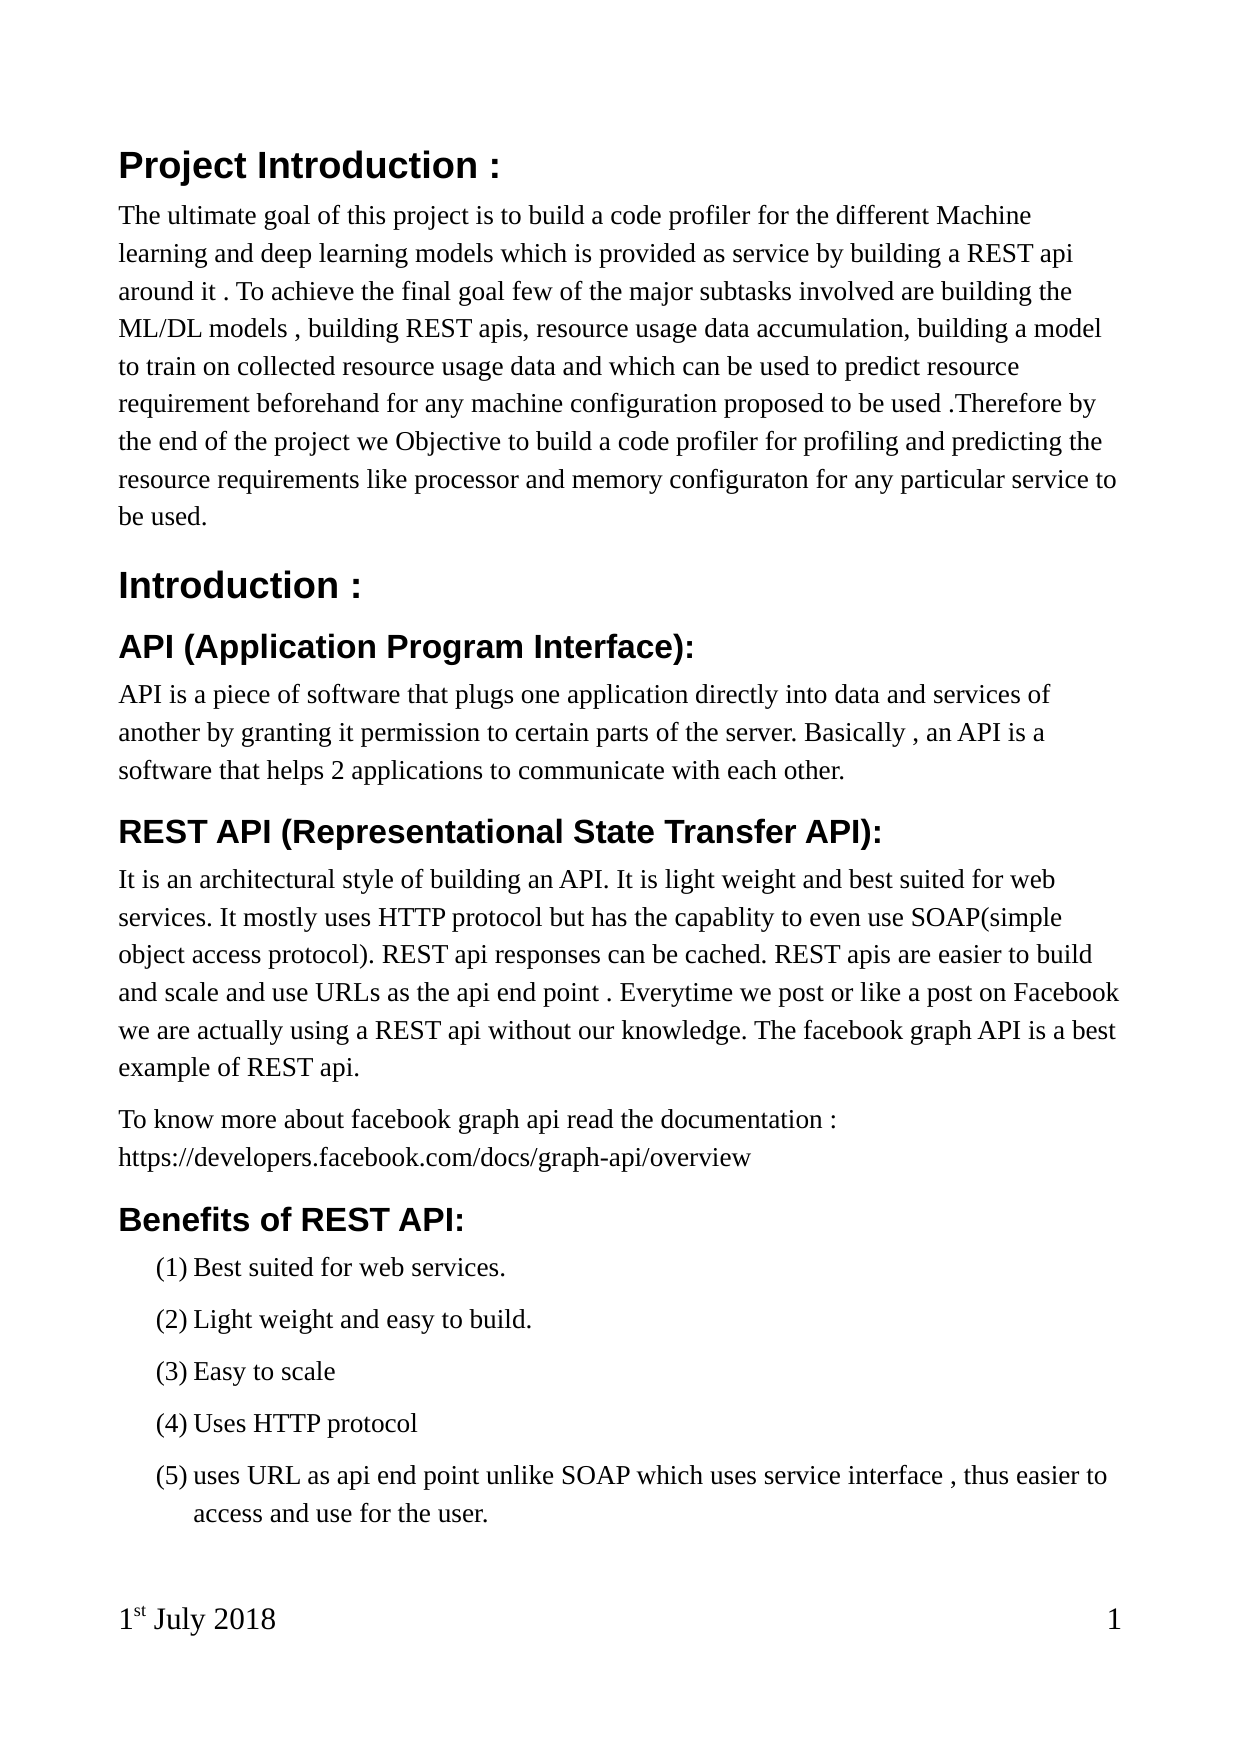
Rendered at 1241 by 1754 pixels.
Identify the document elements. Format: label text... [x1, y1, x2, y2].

text It is an architectural style of building an API. It is light weight and best suited for web services. It mostly uses HTTP protocol but has the capablity to even use SOAP(simple object access protocol). REST api responses can be cached. REST apis are easier to build and scale and use URLs as the api end point . Everytime we post or like a post on Facebook we are actually using a REST api without our knowledge. The facebook graph API is a best example of REST api. [118, 863, 1122, 1082]
subtitle API (Application Program Interface): [118, 627, 1122, 666]
list uses URL as api end point unlike SOAP which uses service interface , thus easier to access and use for the user. [156, 1459, 1122, 1528]
list Light weight and easy to build. [156, 1303, 1122, 1334]
text The ultimate goal of this project is to build a code profiler for the different Machine learning and deep learning models which is provided as service by building a REST api around it . To achieve the final goal few of the major subtasks involved are building the ML/DL models , building REST apis, resource usage data accumulation, building a model to train on collected resource usage data and which can be used to predict resource requirement beforehand for any machine configuration proposed to be used .Therefore by the end of the project we Objective to build a code profiler for profiling and predicting the resource requirements like processor and memory configuraton for any particular service to be used. [118, 199, 1122, 531]
subtitle Introduction : [118, 563, 1122, 606]
subtitle Benefits of REST API: [118, 1199, 1122, 1238]
text API is a piece of software that plugs one application directly into data and services of another by granting it permission to certain parts of the server. Basically , an API is a software that helps 2 applications to communicate with each other. [118, 678, 1122, 785]
subtitle REST API (Representational State Transfer API): [118, 812, 1122, 851]
list Easy to scale [156, 1355, 1122, 1386]
text To know more about facebook graph api read the documentation : https://developers.facebook.com/docs/graph-api/overview [118, 1103, 1122, 1172]
subtitle Project Introduction : [118, 143, 1122, 187]
list Uses HTTP protocol [156, 1407, 1122, 1438]
list Best suited for web services. [156, 1251, 1122, 1282]
